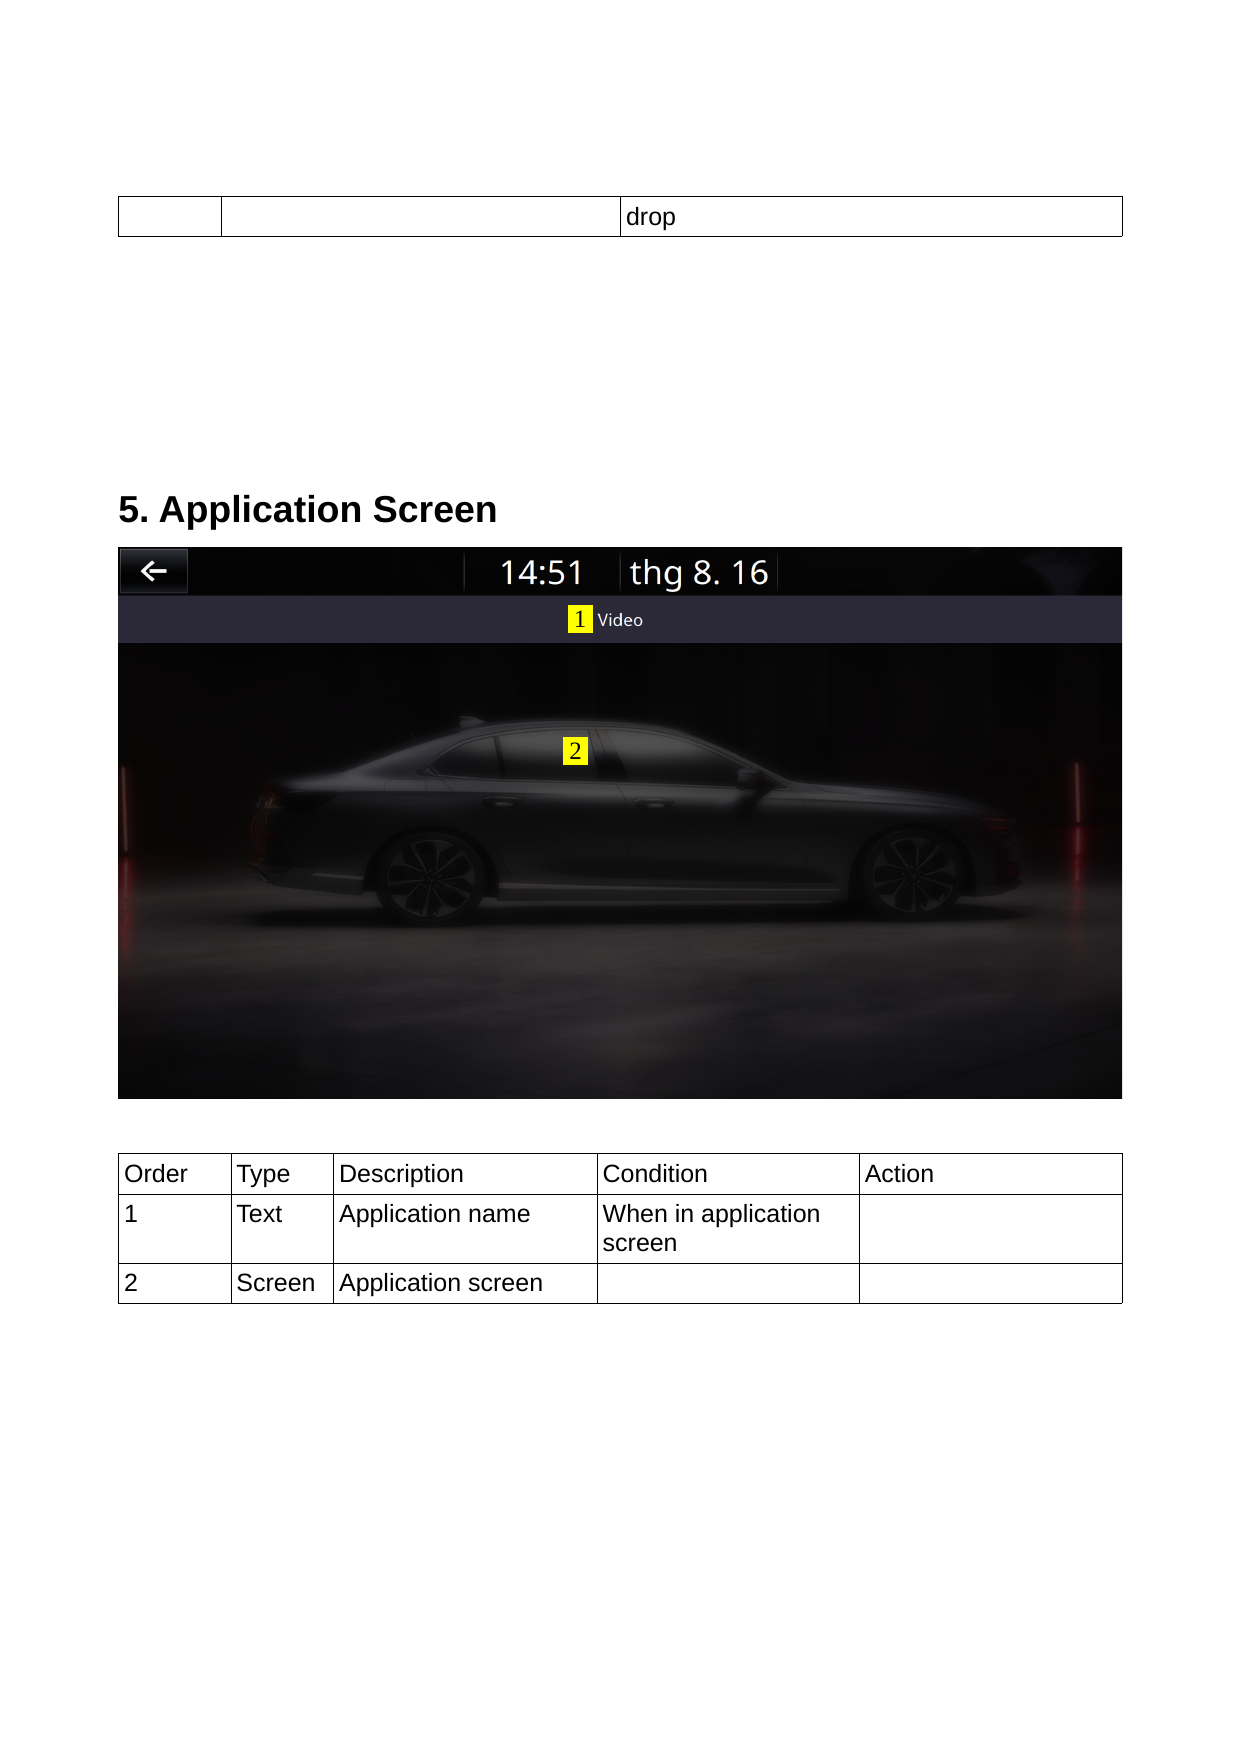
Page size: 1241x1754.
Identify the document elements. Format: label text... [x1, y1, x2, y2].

table_cell drop [621, 197, 1122, 236]
table_cell Text [232, 1195, 333, 1263]
table_cell 1 [119, 1195, 231, 1263]
table_header Condition [598, 1154, 859, 1193]
table_cell [598, 1264, 859, 1303]
table_cell [860, 1195, 1122, 1263]
table_cell Application name [334, 1195, 597, 1263]
picture [118, 547, 1123, 1099]
table_cell [222, 197, 620, 236]
table_cell Screen [232, 1264, 333, 1303]
table_header Description [334, 1154, 597, 1193]
table_header Order [119, 1154, 231, 1193]
table_cell [860, 1264, 1122, 1303]
subtitle 5. Application Screen [118, 487, 1122, 530]
table_cell Application screen [334, 1264, 597, 1303]
table_cell 2 [119, 1264, 231, 1303]
table_header Action [860, 1154, 1122, 1193]
table_cell When in application screen [598, 1195, 859, 1263]
table_cell [119, 197, 221, 236]
table_header Type [232, 1154, 333, 1193]
